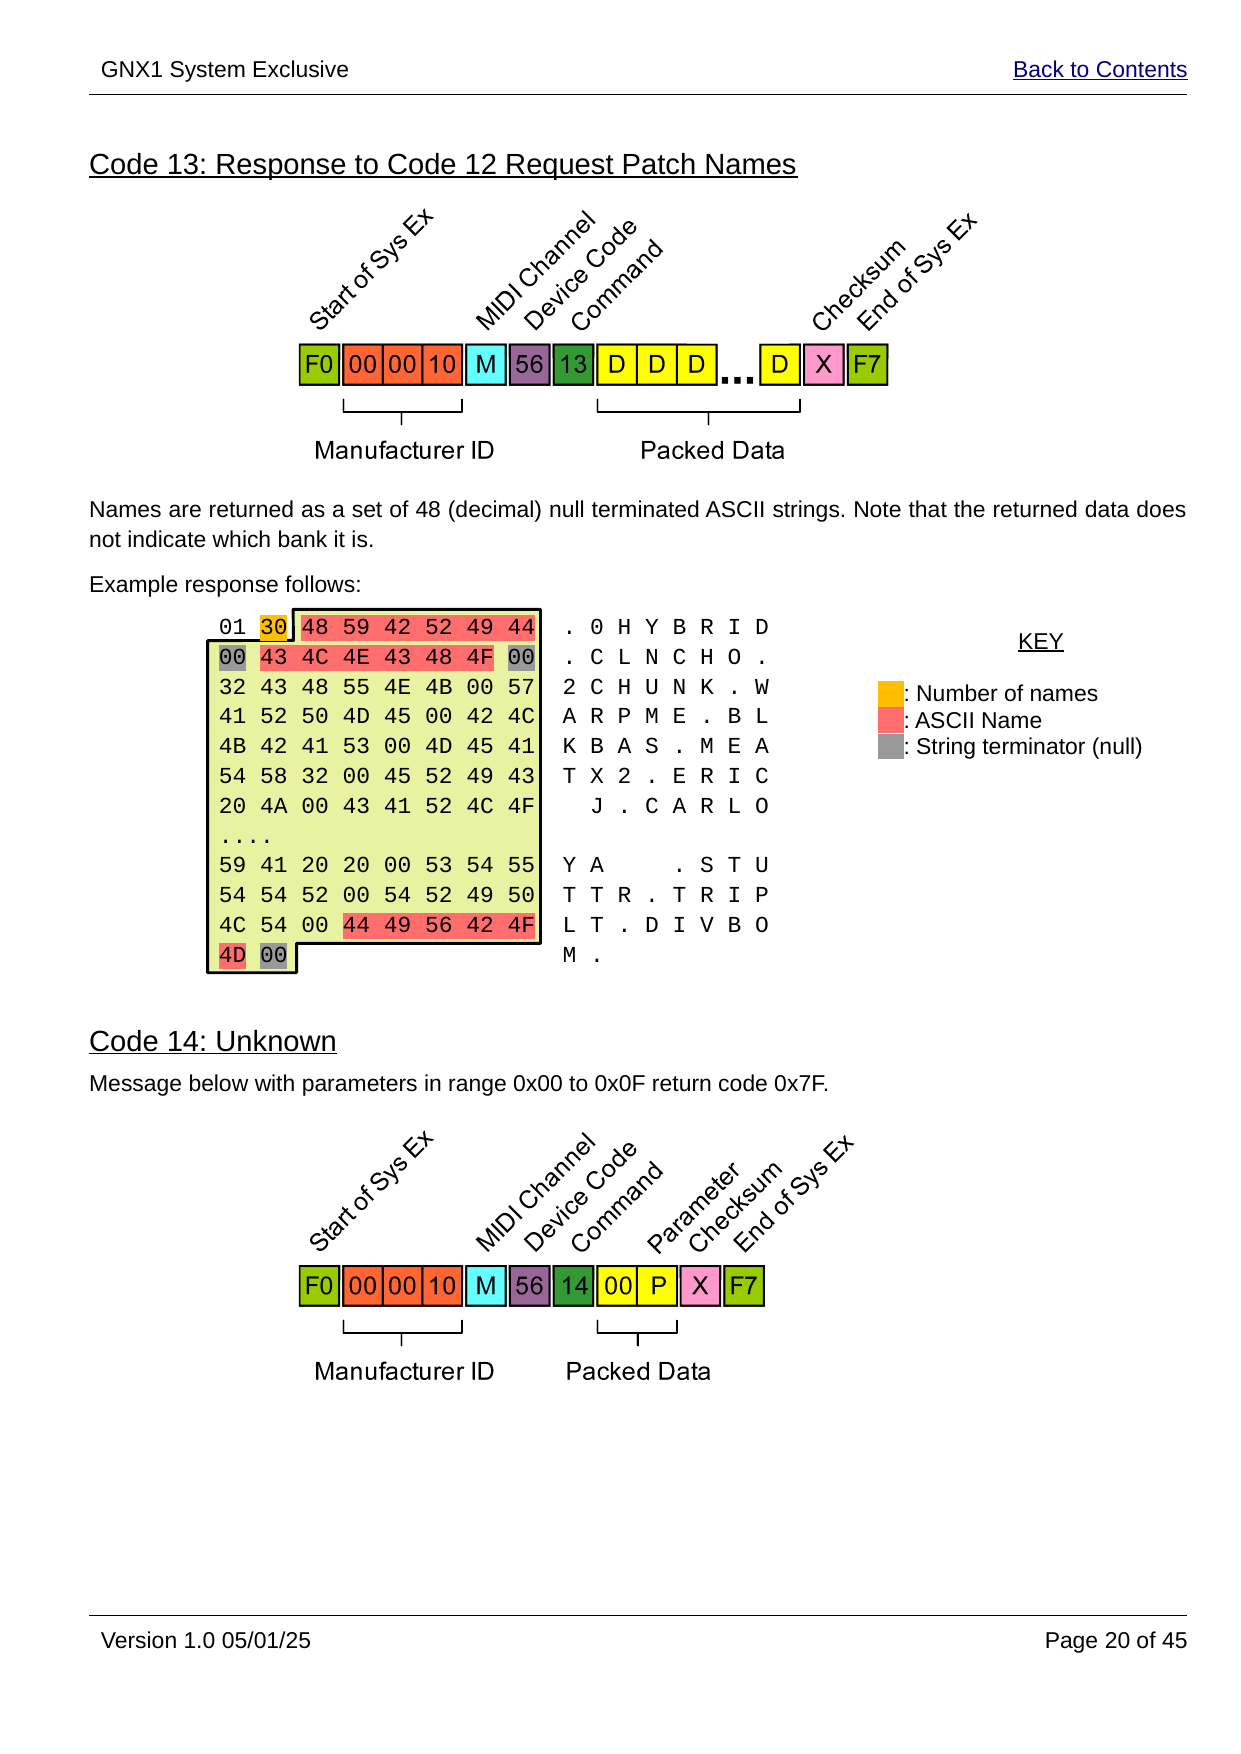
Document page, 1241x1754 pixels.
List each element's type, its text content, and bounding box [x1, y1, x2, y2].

text 4D 00 M . [299, 943, 1187, 969]
text 59 41 20 20 00 53 54 55 Y A . S T U [542, 854, 1187, 880]
text Example response follows: [89, 571, 1187, 597]
subtitle Code 14: Unknown [89, 1023, 1187, 1057]
text Names are returned as a set of 48 (decimal) null terminated ASCII strings. Note that the returned data does not indicate which bank it is. [89, 193, 1187, 552]
picture [298, 1129, 978, 1386]
text Message below with parameters in range 0x00 to 0x0F return code 0x7F. [89, 1069, 1187, 1096]
text 4C 54 00 44 49 56 42 4F L T . D I V B O [542, 913, 1187, 939]
text .... [542, 824, 1187, 850]
text 54 58 32 00 45 52 49 43 T X 2 . E R I C [542, 764, 1187, 790]
subtitle Code 13: Response to Code 12 Request Patch Names [89, 147, 1187, 181]
picture [298, 208, 978, 465]
text 20 4A 00 43 41 52 4C 4F J . C A R L O [542, 794, 1187, 820]
text 32 43 48 55 4E 4B 00 57 2 C H U N K . W [542, 675, 1187, 701]
text 00 43 4C 4E 43 48 4F 00 . C L N C H O . [542, 645, 1187, 671]
text 4B 42 41 53 00 4D 45 41 K B A S . M E A [542, 734, 1187, 761]
text 41 52 50 4D 45 00 42 4C A R P M E . B L [542, 705, 1187, 731]
text 01 30 48 59 42 52 49 44 . 0 H Y B R I D [542, 615, 1187, 641]
text 54 54 52 00 54 52 49 50 T T R . T R I P [542, 883, 1187, 909]
text 01 30 48 59 42 52 49 44 . 0 H Y B R I D [219, 615, 291, 639]
